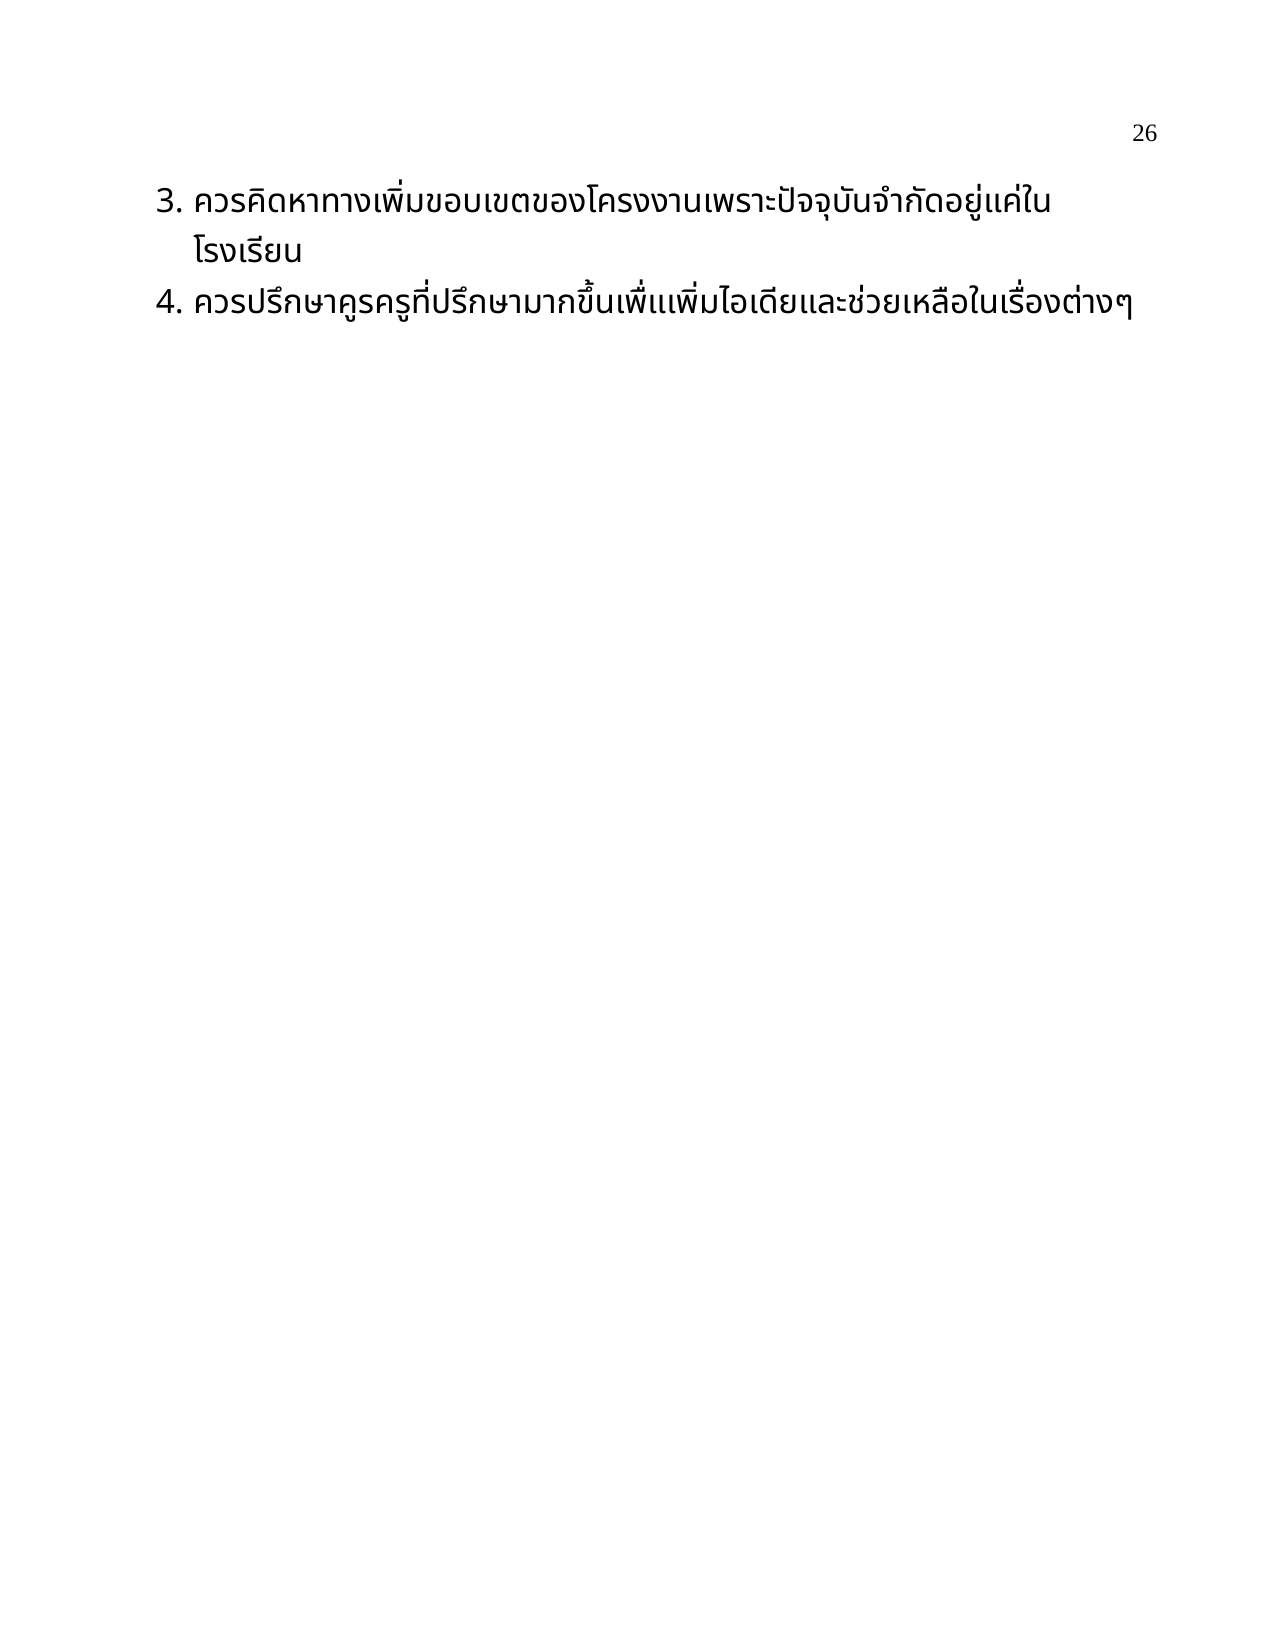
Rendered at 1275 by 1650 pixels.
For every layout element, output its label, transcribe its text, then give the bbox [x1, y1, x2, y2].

list ควรคิดหาทางเพิ่มขอบเขตของโครงงานเพราะปัจจุบันจำกัดอยู่แค่ในโรงเรียน [156, 176, 1157, 277]
list ควรปรึกษาคูรครูที่ปรึกษามากขึ้นเพื่แเพิ่มไอเดียและช่วยเหลือในเรื่องต่างๆ [156, 277, 1157, 328]
